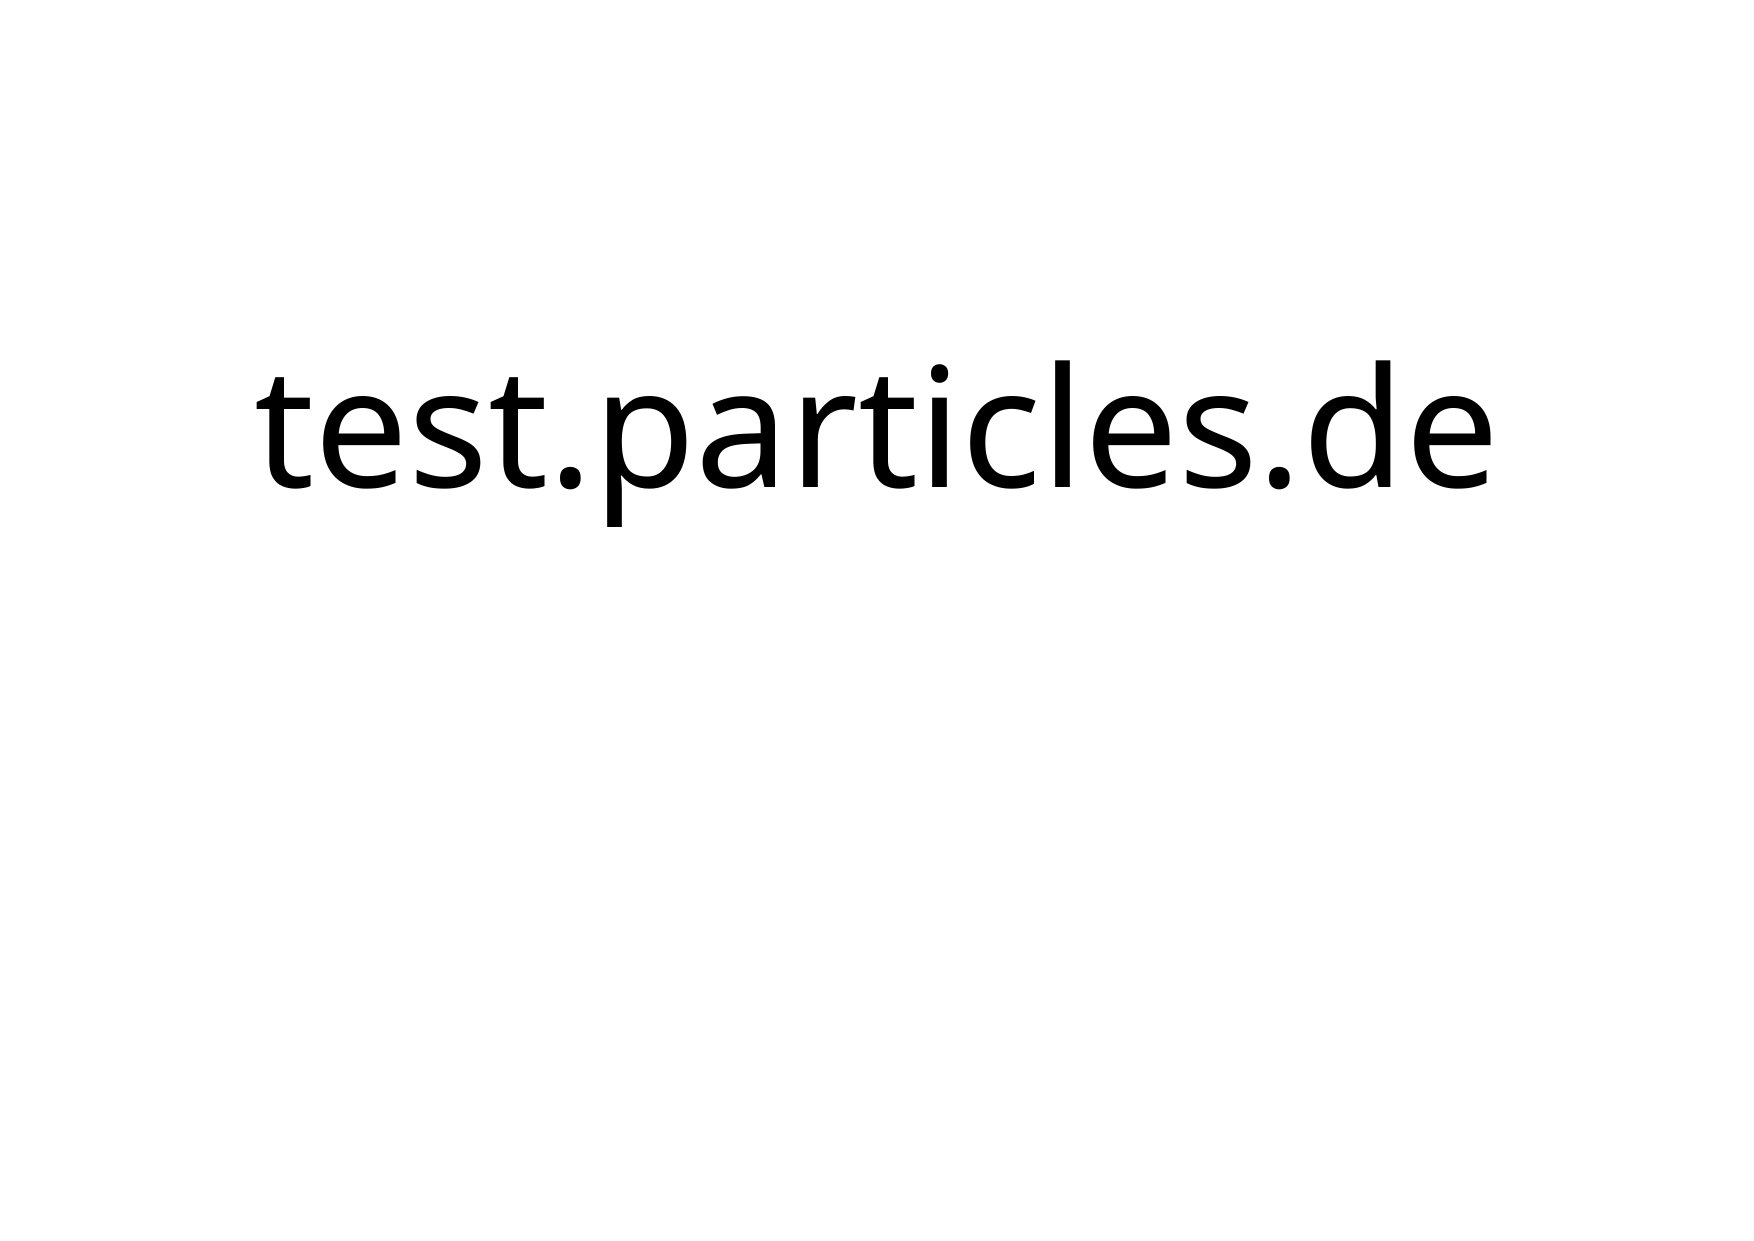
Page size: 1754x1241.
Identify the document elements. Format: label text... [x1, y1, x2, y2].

text test.particles.de [118, 310, 1636, 537]
